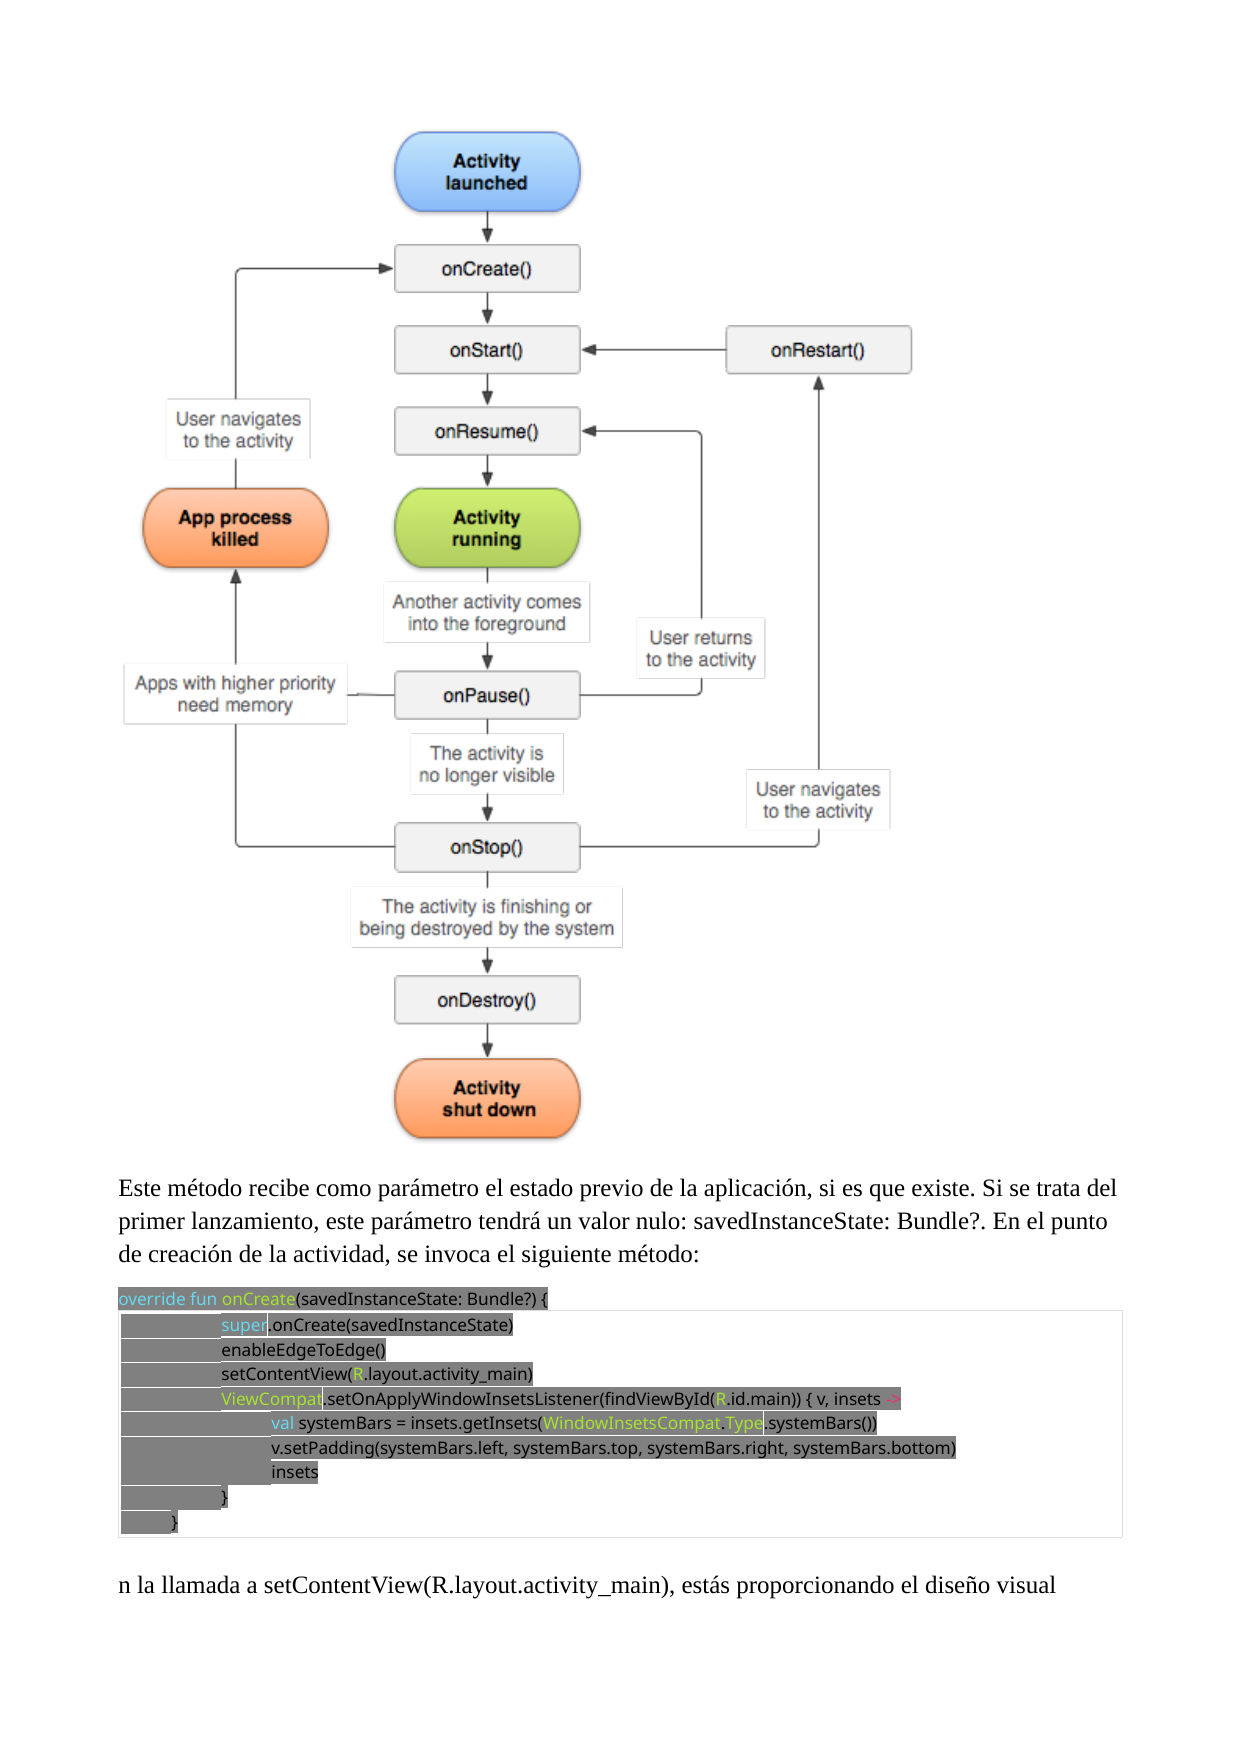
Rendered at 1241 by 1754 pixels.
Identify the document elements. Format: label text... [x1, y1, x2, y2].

text ViewCompat.setOnApplyWindowInsetsListener(findViewById(R.id.main)) { v, insets -> [119, 1384, 1122, 1408]
text enableEdgeToEdge() [119, 1334, 1122, 1359]
text } [119, 1507, 1122, 1537]
text Este método recibe como parámetro el estado previo de la aplicación, si es que existe. Si se trata del primer lanzamiento, este parámetro tendrá un valor nulo: savedInstanceState: Bundle?. En el punto de creación de la actividad, se invoca el siguiente método: [118, 1173, 1122, 1268]
text super.onCreate(savedInstanceState) [119, 1311, 1122, 1334]
text insets [119, 1457, 1122, 1482]
text v.setPadding(systemBars.left, systemBars.top, systemBars.right, systemBars.bottom) [119, 1433, 1122, 1457]
text n la llamada a setContentView(R.layout.activity_main), estás proporcionando el diseño visual [118, 1538, 1122, 1599]
text } [119, 1482, 1122, 1507]
text val systemBars = insets.getInsets(WindowInsetsCompat.Type.systemBars()) [119, 1408, 1122, 1433]
text setContentView(R.layout.activity_main) [119, 1359, 1122, 1384]
picture [118, 118, 920, 1154]
text override fun onCreate(savedInstanceState: Bundle?) { [118, 1287, 1122, 1310]
